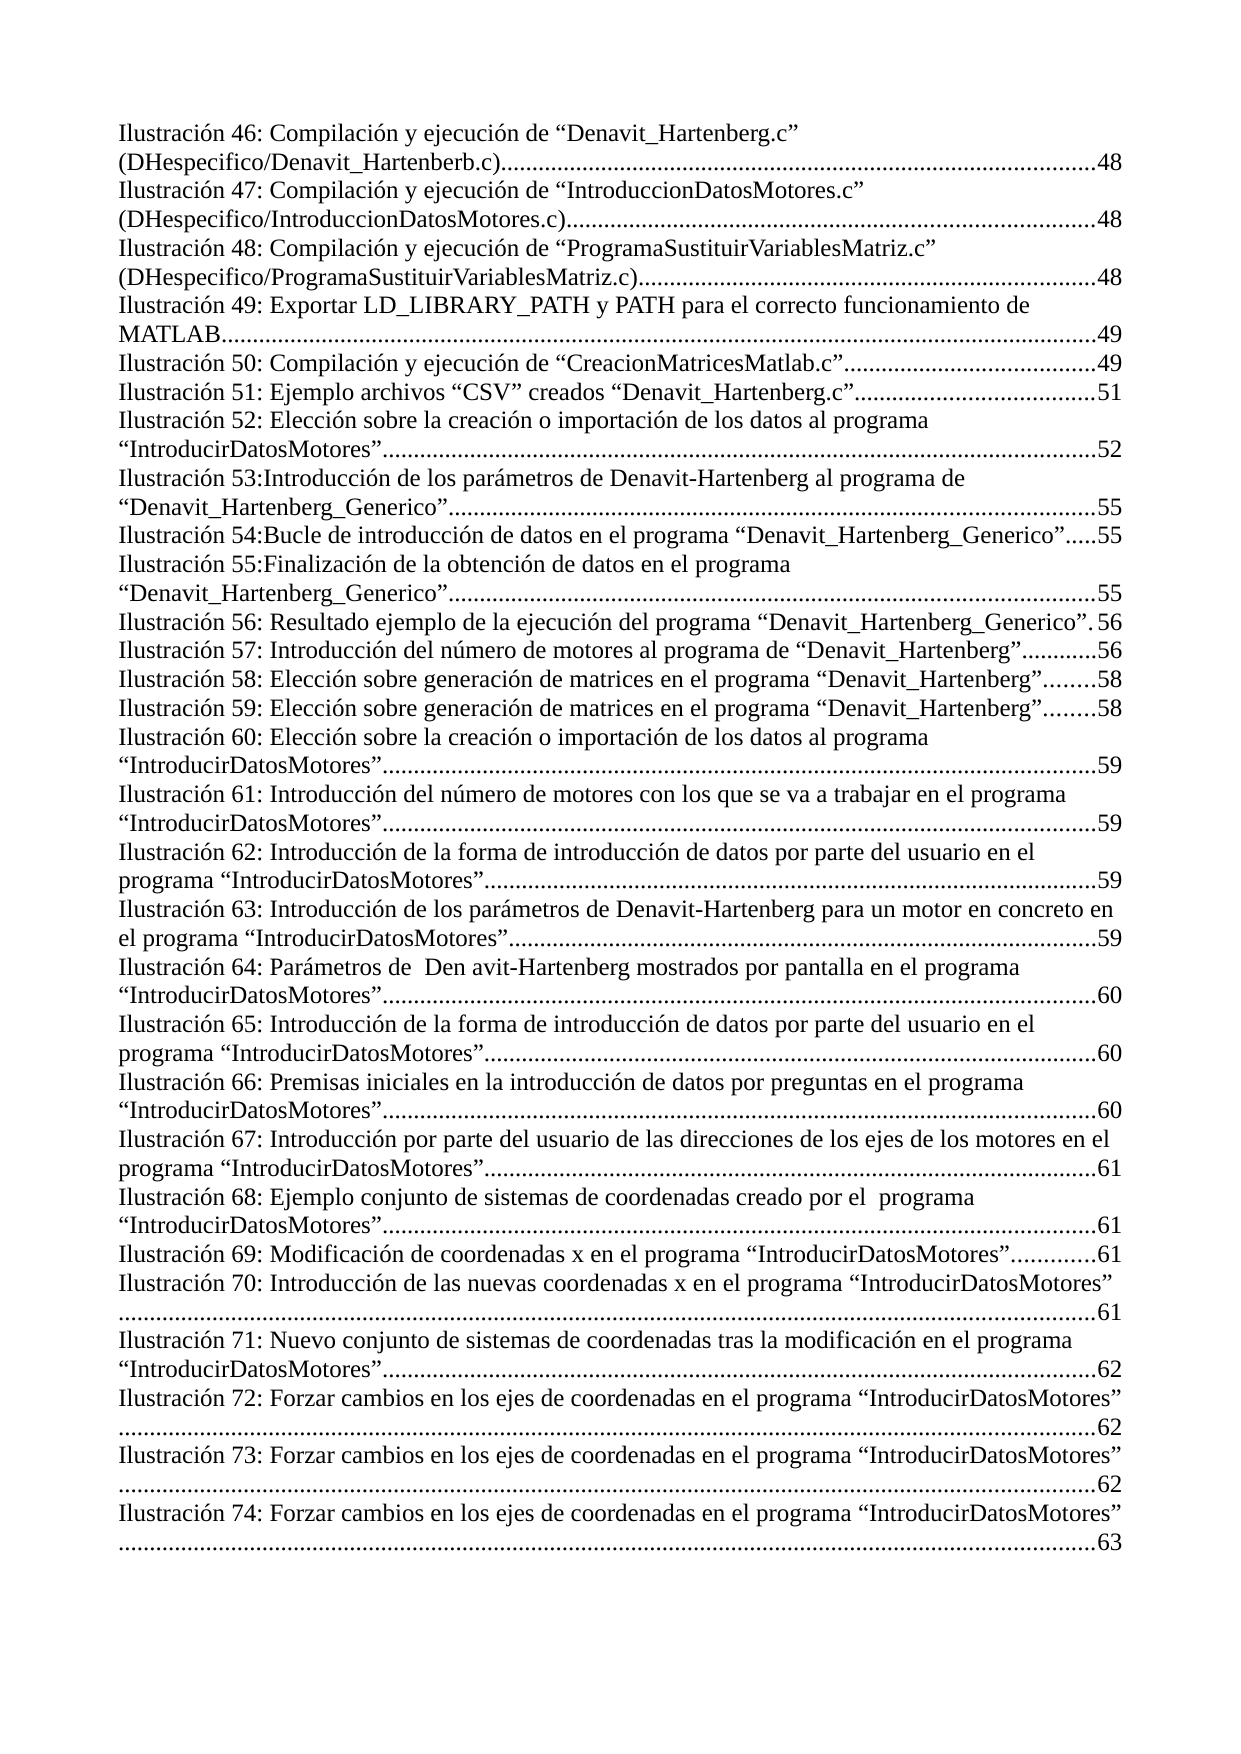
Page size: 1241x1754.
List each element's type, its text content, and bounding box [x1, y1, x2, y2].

text Ilustración 70: Introducción de las nuevas coordenadas x en el programa “IntroducirDatosMotores” 61 [118, 1268, 1122, 1326]
text Ilustración 64: Parámetros de Den avit-Hartenberg mostrados por pantalla en el programa “IntroducirDatosMotores” 60 [118, 952, 1122, 1009]
text Ilustración 59: Elección sobre generación de matrices en el programa “Denavit_Hartenberg” 58 [118, 693, 1122, 722]
text Ilustración 49: Exportar LD_LIBRARY_PATH y PATH para el correcto funcionamiento de MATLAB 49 [118, 291, 1122, 348]
text Ilustración 74: Forzar cambios en los ejes de coordenadas en el programa “IntroducirDatosMotores” 63 [118, 1498, 1122, 1556]
text Ilustración 53:Introducción de los parámetros de Denavit-Hartenberg al programa de “Denavit_Hartenberg_Generico” 55 [118, 463, 1122, 521]
text Ilustración 54:Bucle de introducción de datos en el programa “Denavit_Hartenberg_Generico” 55 [118, 521, 1122, 549]
text Ilustración 60: Elección sobre la creación o importación de los datos al programa “IntroducirDatosMotores” 59 [118, 722, 1122, 779]
text Ilustración 61: Introducción del número de motores con los que se va a trabajar en el programa “IntroducirDatosMotores” 59 [118, 779, 1122, 837]
text Ilustración 50: Compilación y ejecución de “CreacionMatricesMatlab.c” 49 [118, 348, 1122, 377]
text Ilustración 68: Ejemplo conjunto de sistemas de coordenadas creado por el programa “IntroducirDatosMotores” 61 [118, 1182, 1122, 1239]
text Ilustración 55:Finalización de la obtención de datos en el programa “Denavit_Hartenberg_Generico” 55 [118, 549, 1122, 607]
text Ilustración 48: Compilación y ejecución de “ProgramaSustituirVariablesMatriz.c” (DHespecifico/ProgramaSustituirVariablesMatriz.c) 48 [118, 233, 1122, 291]
text Ilustración 73: Forzar cambios en los ejes de coordenadas en el programa “IntroducirDatosMotores” 62 [118, 1441, 1122, 1498]
text Ilustración 46: Compilación y ejecución de “Denavit_Hartenberg.c” (DHespecifico/Denavit_Hartenberb.c) 48 [118, 118, 1122, 176]
text Ilustración 62: Introducción de la forma de introducción de datos por parte del usuario en el programa “IntroducirDatosMotores” 59 [118, 837, 1122, 894]
text Ilustración 58: Elección sobre generación de matrices en el programa “Denavit_Hartenberg” 58 [118, 664, 1122, 693]
text Ilustración 52: Elección sobre la creación o importación de los datos al programa “IntroducirDatosMotores” 52 [118, 406, 1122, 463]
text Ilustración 67: Introducción por parte del usuario de las direcciones de los ejes de los motores en el programa “IntroducirDatosMotores” 61 [118, 1124, 1122, 1182]
text Ilustración 63: Introducción de los parámetros de Denavit-Hartenberg para un motor en concreto en el programa “IntroducirDatosMotores” 59 [118, 894, 1122, 952]
text Ilustración 71: Nuevo conjunto de sistemas de coordenadas tras la modificación en el programa “IntroducirDatosMotores” 62 [118, 1326, 1122, 1383]
text Ilustración 56: Resultado ejemplo de la ejecución del programa “Denavit_Hartenberg_Generico” 56 [118, 607, 1122, 636]
text Ilustración 47: Compilación y ejecución de “IntroduccionDatosMotores.c” (DHespecifico/IntroduccionDatosMotores.c) 48 [118, 176, 1122, 233]
text Ilustración 69: Modificación de coordenadas x en el programa “IntroducirDatosMotores” 61 [118, 1239, 1122, 1268]
text Ilustración 72: Forzar cambios en los ejes de coordenadas en el programa “IntroducirDatosMotores” 62 [118, 1383, 1122, 1441]
text Ilustración 66: Premisas iniciales en la introducción de datos por preguntas en el programa “IntroducirDatosMotores” 60 [118, 1067, 1122, 1124]
text Ilustración 57: Introducción del número de motores al programa de “Denavit_Hartenberg” 56 [118, 636, 1122, 664]
text Ilustración 51: Ejemplo archivos “CSV” creados “Denavit_Hartenberg.c” 51 [118, 377, 1122, 406]
text Ilustración 65: Introducción de la forma de introducción de datos por parte del usuario en el programa “IntroducirDatosMotores” 60 [118, 1009, 1122, 1067]
